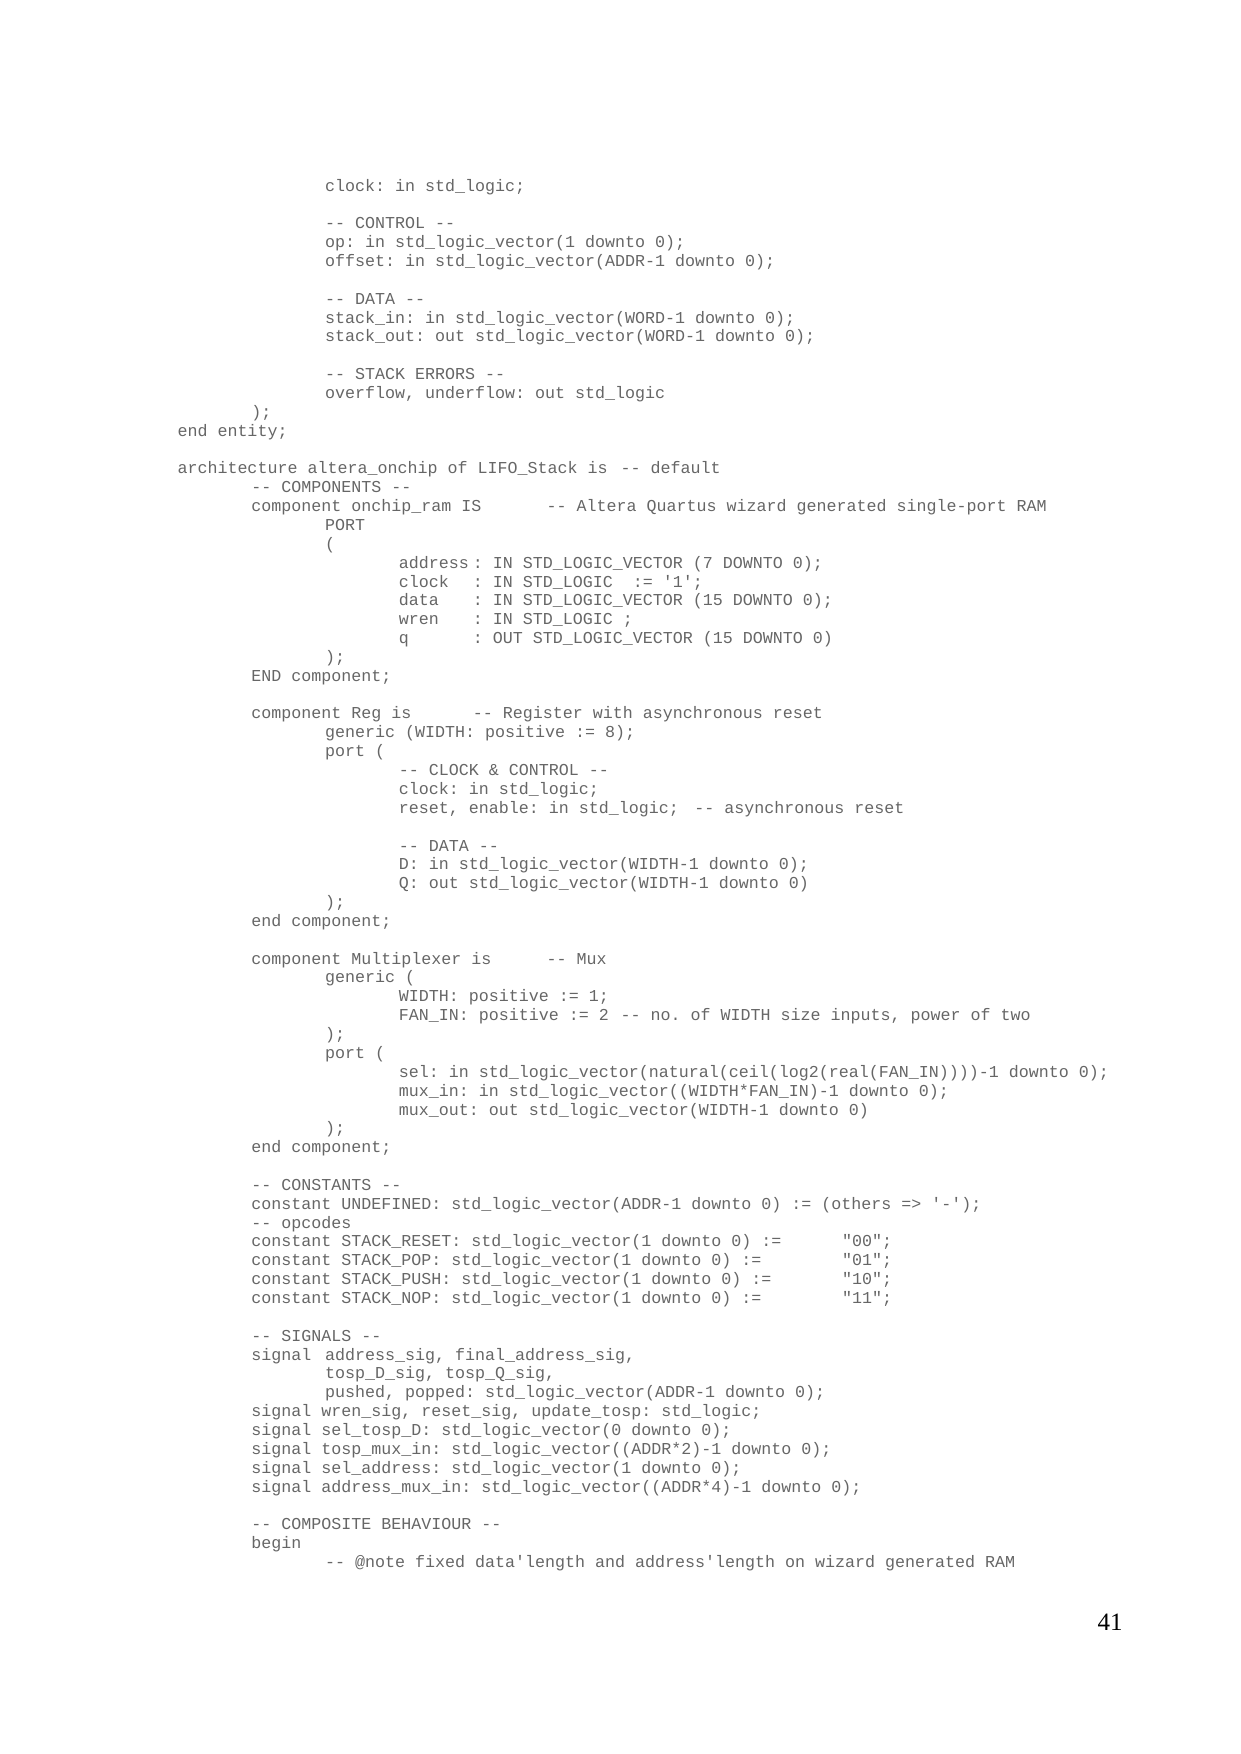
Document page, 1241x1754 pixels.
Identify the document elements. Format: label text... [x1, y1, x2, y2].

text -- opcodes [177, 1214, 1122, 1233]
text end component; [177, 1139, 1122, 1158]
text end component; [177, 912, 1122, 931]
text ); [177, 894, 1122, 912]
text -- SIGNALS -- [177, 1327, 1122, 1346]
text pushed, popped: std_logic_vector(ADDR-1 downto 0); [177, 1384, 1122, 1403]
text constant STACK_RESET: std_logic_vector(1 downto 0) := "00"; [177, 1233, 1122, 1252]
text -- CONTROL -- [177, 215, 1122, 234]
text generic (WIDTH: positive := 8); [177, 724, 1122, 743]
text ); [177, 1026, 1122, 1044]
text -- CONSTANTS -- [177, 1176, 1122, 1195]
text FAN_IN: positive := 2 -- no. of WIDTH size inputs, power of two [177, 1007, 1122, 1026]
text signal sel_address: std_logic_vector(1 downto 0); [177, 1459, 1122, 1478]
text constant STACK_NOP: std_logic_vector(1 downto 0) := "11"; [177, 1289, 1122, 1308]
text component onchip_ram IS -- Altera Quartus wizard generated single-port RAM [177, 498, 1122, 517]
text -- COMPONENTS -- [177, 479, 1122, 498]
text data : IN STD_LOGIC_VECTOR (15 DOWNTO 0); [177, 592, 1122, 611]
text address : IN STD_LOGIC_VECTOR (7 DOWNTO 0); [177, 554, 1122, 573]
text -- @note fixed data'length and address'length on wizard generated RAM [177, 1553, 1122, 1572]
text -- CLOCK & CONTROL -- [177, 762, 1122, 781]
text begin [177, 1535, 1122, 1553]
text constant UNDEFINED: std_logic_vector(ADDR-1 downto 0) := (others => '-'); [177, 1195, 1122, 1214]
text PORT [177, 517, 1122, 535]
text op: in std_logic_vector(1 downto 0); [177, 234, 1122, 253]
text clock: in std_logic; [177, 177, 1122, 196]
text ); [177, 648, 1122, 667]
text wren : IN STD_LOGIC ; [177, 611, 1122, 630]
text q : OUT STD_LOGIC_VECTOR (15 DOWNTO 0) [177, 630, 1122, 648]
text D: in std_logic_vector(WIDTH-1 downto 0); [177, 856, 1122, 875]
text Q: out std_logic_vector(WIDTH-1 downto 0) [177, 875, 1122, 894]
text END component; [177, 667, 1122, 686]
text signal tosp_mux_in: std_logic_vector((ADDR*2)-1 downto 0); [177, 1440, 1122, 1459]
text signal sel_tosp_D: std_logic_vector(0 downto 0); [177, 1422, 1122, 1440]
text mux_in: in std_logic_vector((WIDTH*FAN_IN)-1 downto 0); [177, 1082, 1122, 1101]
text signal address_mux_in: std_logic_vector((ADDR*4)-1 downto 0); [177, 1478, 1122, 1497]
text clock: in std_logic; [177, 781, 1122, 799]
text ); [177, 1120, 1122, 1139]
text overflow, underflow: out std_logic [177, 384, 1122, 403]
text end entity; [177, 422, 1122, 441]
text mux_out: out std_logic_vector(WIDTH-1 downto 0) [177, 1101, 1122, 1120]
text architecture altera_onchip of LIFO_Stack is -- default [177, 460, 1122, 479]
text offset: in std_logic_vector(ADDR-1 downto 0); [177, 253, 1122, 271]
text stack_out: out std_logic_vector(WORD-1 downto 0); [177, 328, 1122, 347]
text reset, enable: in std_logic; -- asynchronous reset [177, 799, 1122, 818]
text signal address_sig, final_address_sig, [177, 1346, 1122, 1365]
text -- COMPOSITE BEHAVIOUR -- [177, 1516, 1122, 1535]
text clock : IN STD_LOGIC := '1'; [177, 573, 1122, 592]
text sel: in std_logic_vector(natural(ceil(log2(real(FAN_IN))))-1 downto 0); [177, 1063, 1122, 1082]
text ( [177, 535, 1122, 554]
text stack_in: in std_logic_vector(WORD-1 downto 0); [177, 309, 1122, 328]
text component Multiplexer is -- Mux [177, 950, 1122, 969]
text signal wren_sig, reset_sig, update_tosp: std_logic; [177, 1403, 1122, 1422]
text port ( [177, 1044, 1122, 1063]
text constant STACK_POP: std_logic_vector(1 downto 0) := "01"; [177, 1252, 1122, 1271]
text component Reg is -- Register with asynchronous reset [177, 705, 1122, 724]
text port ( [177, 743, 1122, 762]
text ); [177, 403, 1122, 422]
text -- STACK ERRORS -- [177, 366, 1122, 384]
text WIDTH: positive := 1; [177, 988, 1122, 1007]
text -- DATA -- [177, 290, 1122, 309]
text generic ( [177, 969, 1122, 988]
text tosp_D_sig, tosp_Q_sig, [177, 1365, 1122, 1384]
text constant STACK_PUSH: std_logic_vector(1 downto 0) := "10"; [177, 1271, 1122, 1289]
text -- DATA -- [177, 837, 1122, 856]
